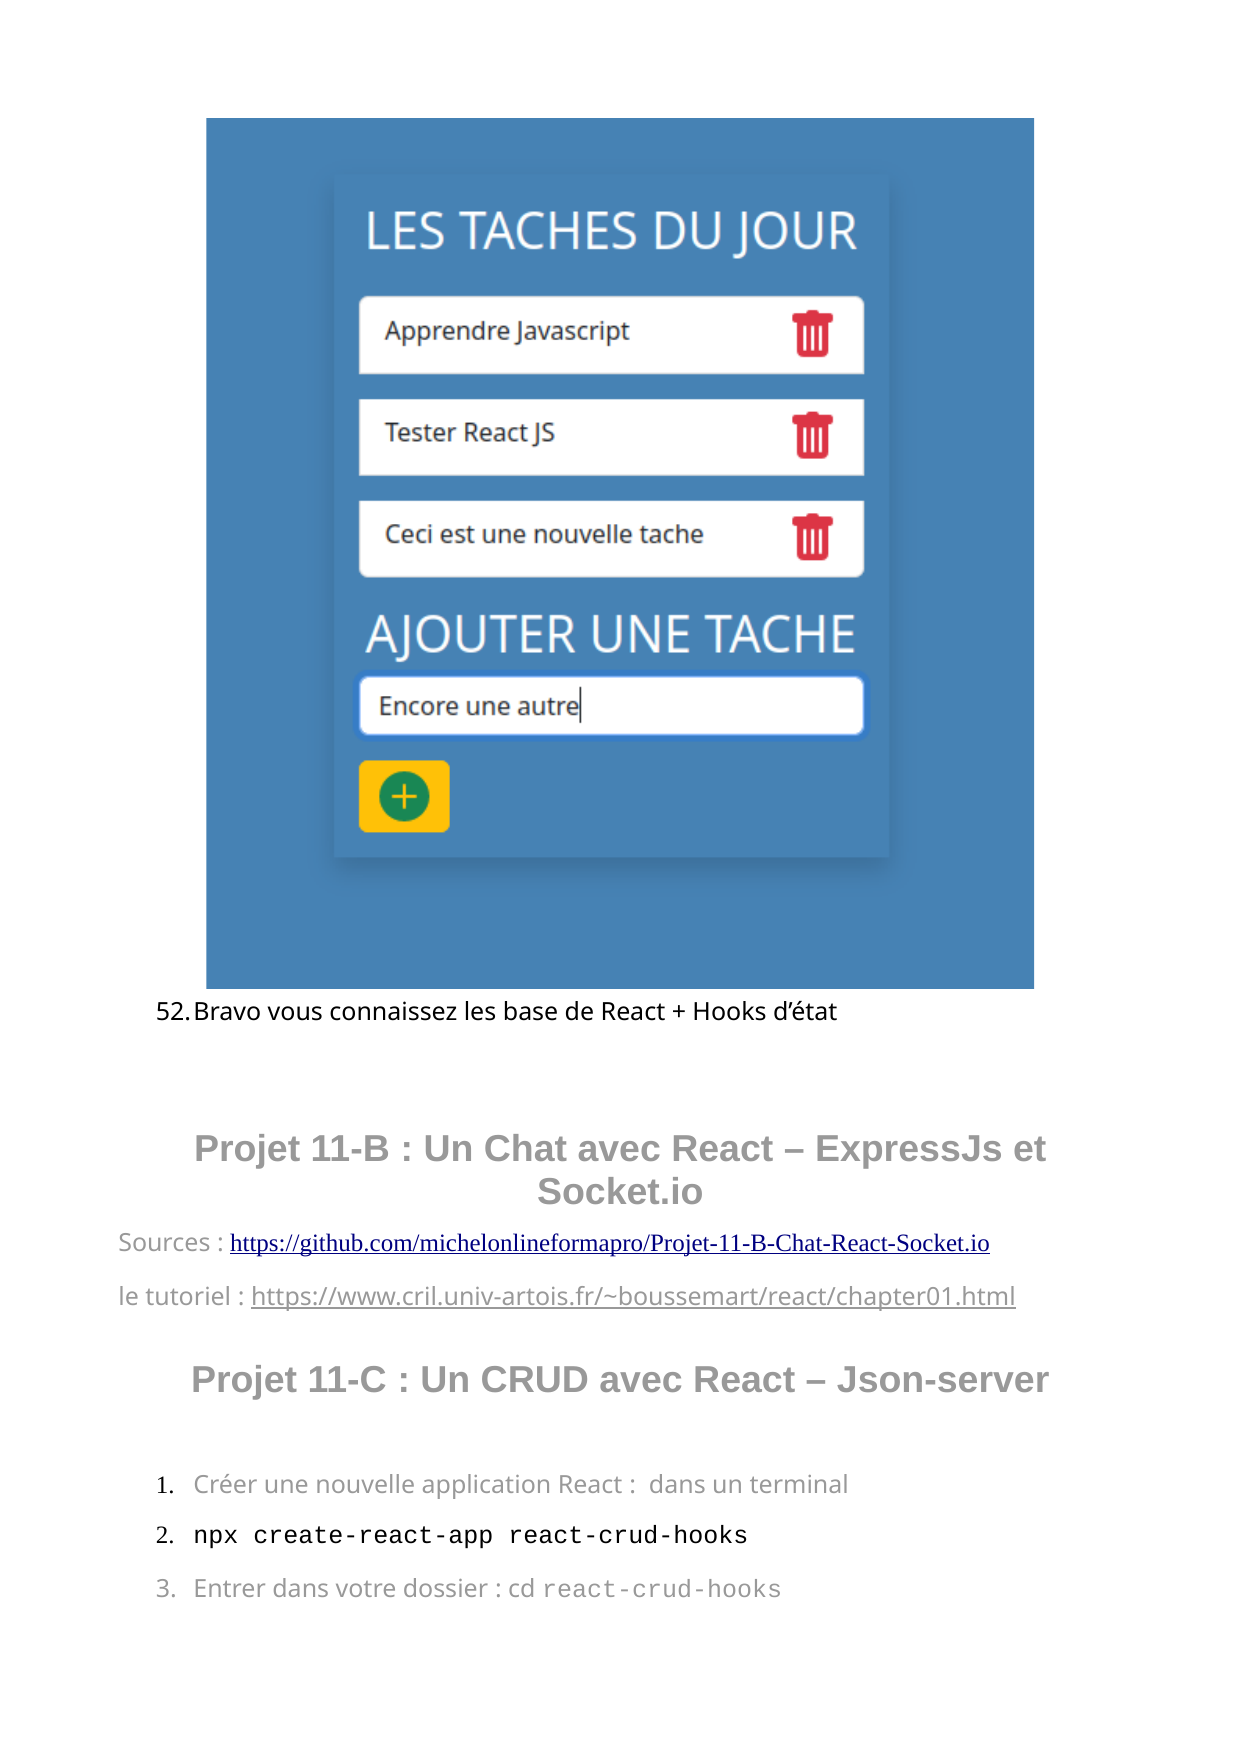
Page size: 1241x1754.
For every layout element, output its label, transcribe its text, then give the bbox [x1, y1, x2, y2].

text le tutoriel : https://www.cril.univ-artois.fr/~boussemart/react/chapter01.html [118, 1278, 1122, 1312]
text Sources : https://github.com/michelonlineformapro/Projet-11-B-Chat-React-Socket.io [118, 1225, 1122, 1259]
list Créer une nouvelle application React : dans un terminal [156, 1467, 1122, 1501]
subtitle Projet 11-B : Un Chat avec React – ExpressJs et Socket.io [118, 1126, 1122, 1212]
list Bravo vous connaissez les base de React + Hooks d’état [156, 118, 1122, 1027]
list npx create-react-app react-crud-hooks [156, 1520, 1122, 1551]
list Entrer dans votre dossier : cd react-crud-hooks [156, 1570, 1122, 1604]
picture [206, 118, 1035, 989]
subtitle Projet 11-C : Un CRUD avec React – Json-server [118, 1357, 1122, 1400]
